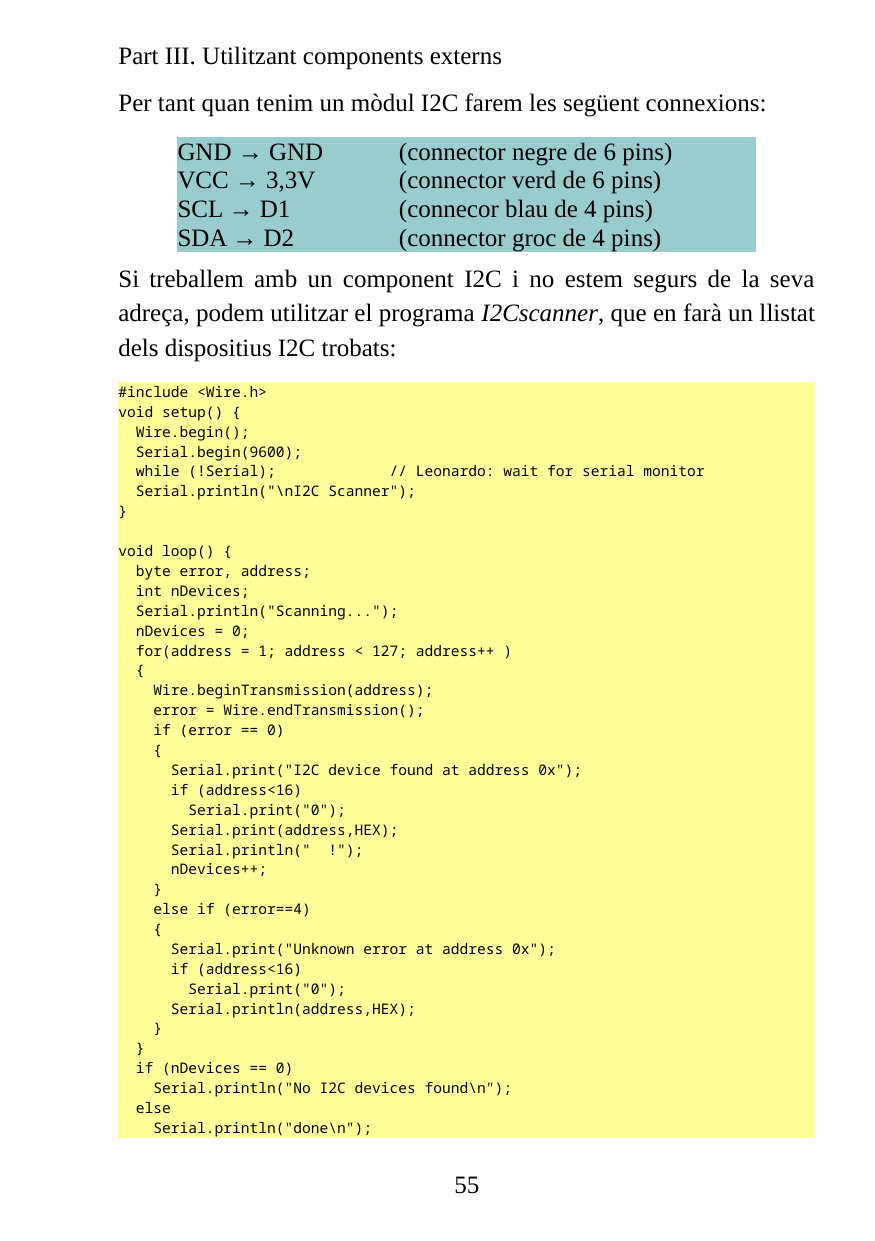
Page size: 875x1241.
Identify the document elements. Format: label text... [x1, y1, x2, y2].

text Serial.println("done\n"); [118, 1118, 815, 1138]
text Serial.print(address,HEX); [118, 819, 815, 839]
text Serial.println("\nI2C Scanner"); [118, 481, 815, 501]
text else if (error==4) [118, 899, 815, 919]
text } [118, 1038, 815, 1058]
text error = Wire.endTransmission(); [118, 700, 815, 720]
text VCC → 3,3V (connector verd de 6 pins) [177, 166, 756, 194]
text while (!Serial); // Leonardo: wait for serial monitor [118, 461, 815, 481]
text Serial.println(" !"); [118, 839, 815, 859]
text Serial.print("0"); [118, 978, 815, 998]
text SCL → D1 (connecor blau de 4 pins) [177, 194, 756, 223]
text { [118, 740, 815, 760]
text Serial.print("I2C device found at address 0x"); [118, 760, 815, 779]
text int nDevices; [118, 581, 815, 601]
text Per tant quan tenim un mòdul I2C farem les següent connexions: [118, 88, 815, 117]
text SDA → D2 (connector groc de 4 pins) [177, 223, 756, 252]
text Serial.print("Unknown error at address 0x"); [118, 939, 815, 959]
text } [118, 879, 815, 899]
text if (address<16) [118, 779, 815, 799]
text nDevices = 0; [118, 620, 815, 640]
text { [118, 919, 815, 939]
text if (error == 0) [118, 720, 815, 740]
text else [118, 1098, 815, 1118]
text void setup() { [118, 402, 815, 421]
text if (nDevices == 0) [118, 1058, 815, 1078]
text GND → GND (connector negre de 6 pins) [177, 137, 756, 166]
text Serial.println("Scanning..."); [118, 601, 815, 620]
text void loop() { [118, 541, 815, 561]
text Serial.println(address,HEX); [118, 998, 815, 1018]
text Si treballem amb un component I2C i no estem segurs de la seva adreça, podem utilitzar el programa I2Cscanner, que en farà un llistat dels dispositius I2C trobats: [118, 264, 815, 361]
text } [118, 1018, 815, 1038]
text for(address = 1; address < 127; address++ ) [118, 640, 815, 660]
text Serial.begin(9600); [118, 441, 815, 461]
text Wire.beginTransmission(address); [118, 680, 815, 700]
text { [118, 660, 815, 680]
text #include <Wire.h> [118, 382, 815, 402]
text if (address<16) [118, 959, 815, 978]
text Serial.print("0"); [118, 799, 815, 819]
text Serial.println("No I2C devices found\n"); [118, 1078, 815, 1098]
text } [118, 501, 815, 521]
text nDevices++; [118, 859, 815, 879]
text byte error, address; [118, 561, 815, 581]
text Wire.begin(); [118, 421, 815, 441]
